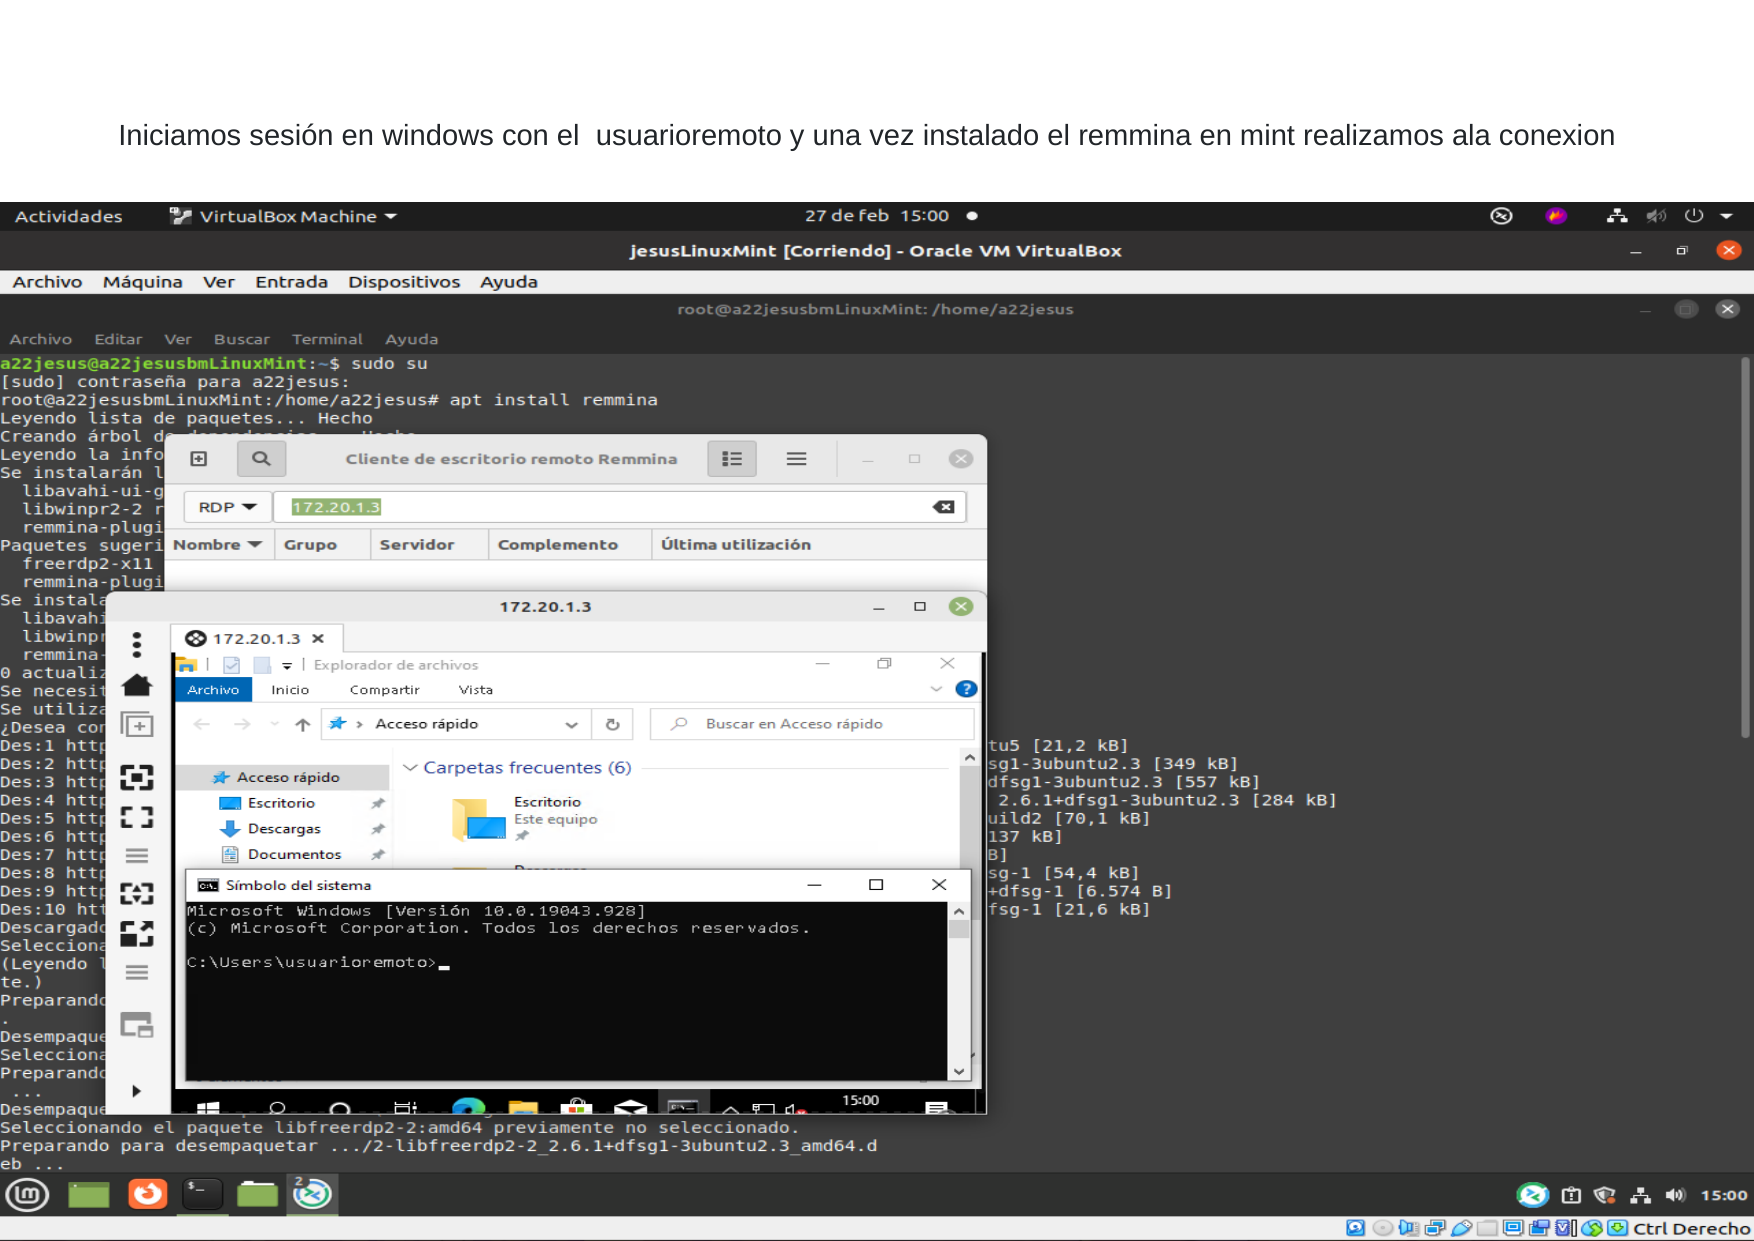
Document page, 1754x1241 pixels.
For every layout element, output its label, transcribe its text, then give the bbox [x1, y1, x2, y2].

picture [0, 202, 1754, 1241]
text Iniciamos sesión en windows con el usuarioremoto y una vez instalado el remmina en mint realizamos ala conexion [118, 118, 1636, 152]
